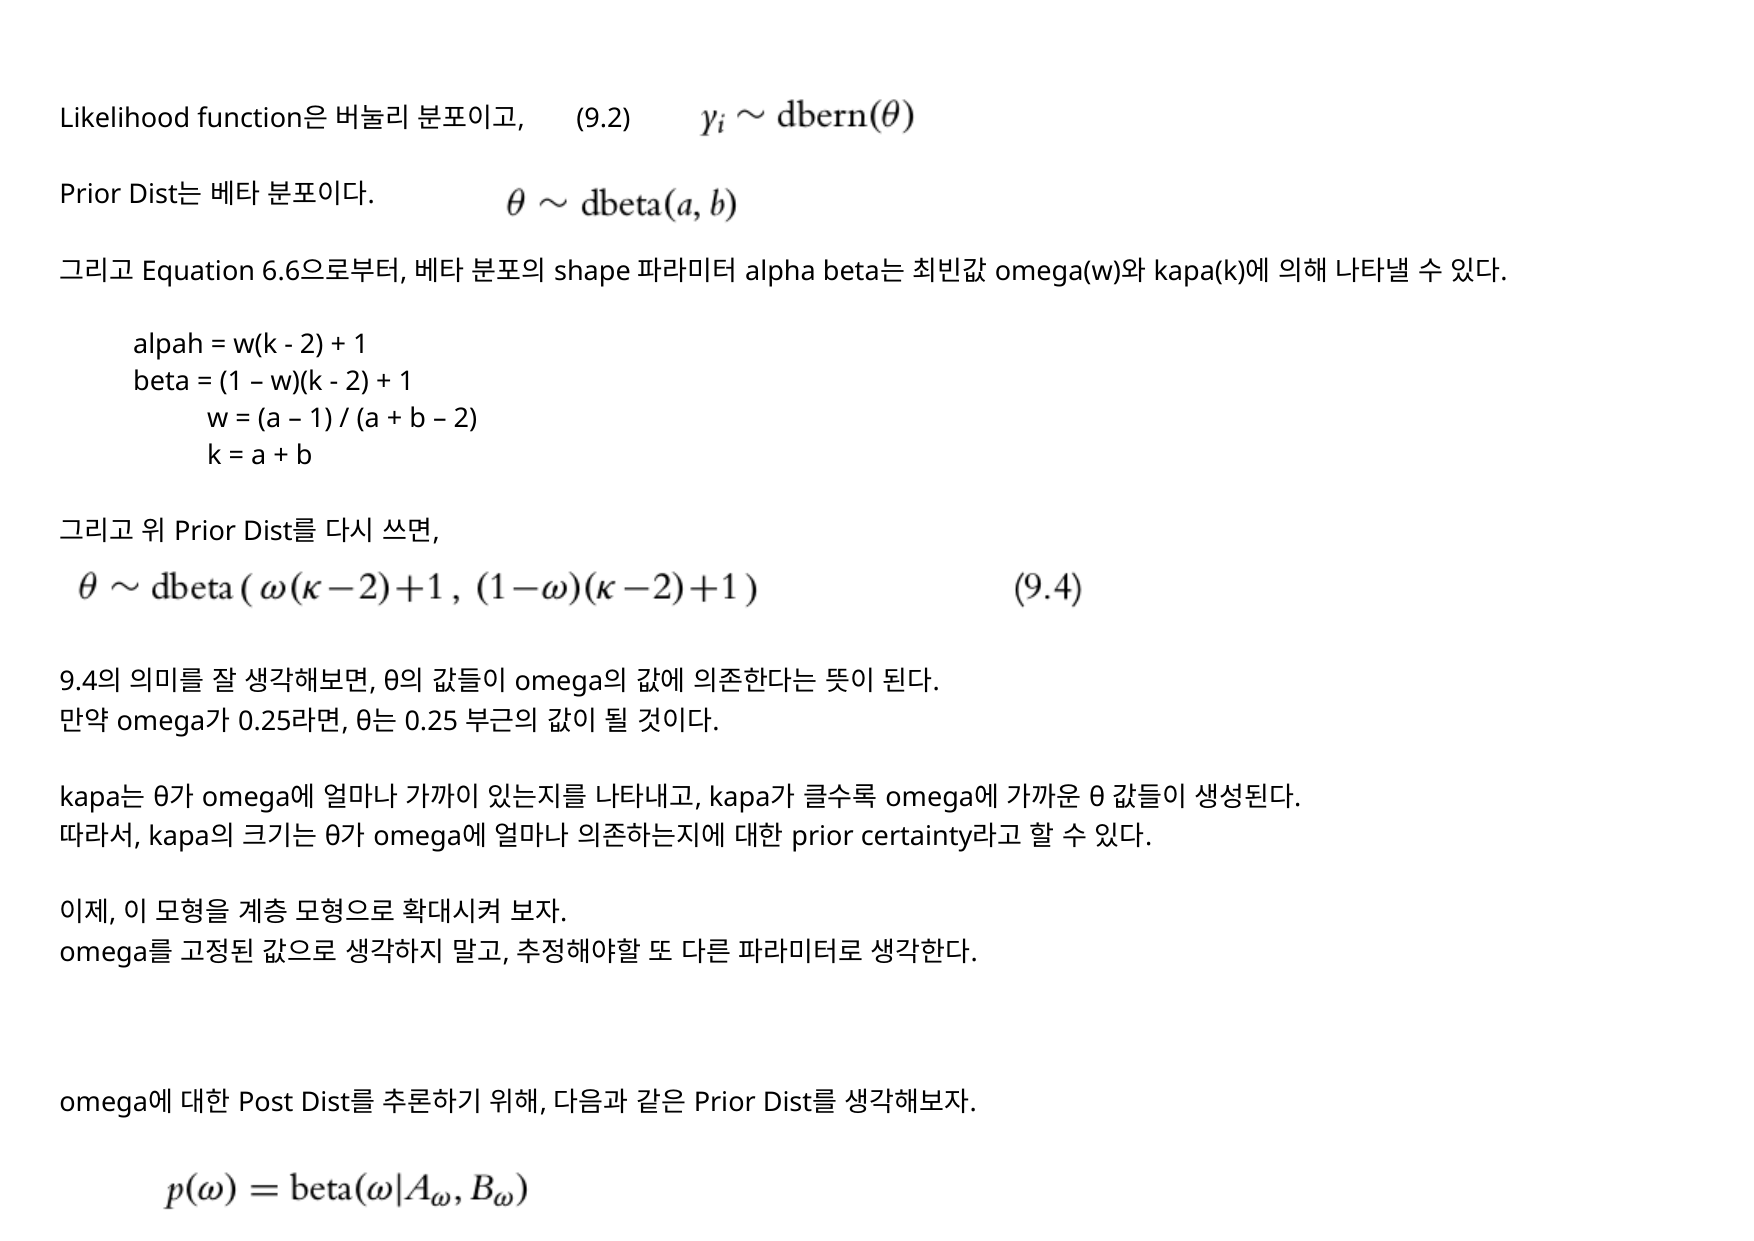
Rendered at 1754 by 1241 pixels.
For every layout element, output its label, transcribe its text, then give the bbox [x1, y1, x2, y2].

text 만약 omega가 0.25라면, θ는 0.25 부근의 값이 될 것이다. [59, 698, 1695, 738]
text 그리고 위 Prior Dist를 다시 쓰면, [59, 509, 1695, 548]
picture [678, 87, 929, 152]
text Likelihood function은 버눌리 분포이고, (9.2) [59, 96, 678, 135]
picture [490, 174, 761, 236]
text alpah = w(k - 2) + 1 [59, 325, 1695, 362]
text omega에 대한 Post Dist를 추론하기 위해, 다음과 같은 Prior Dist를 생각해보자. [59, 1080, 1695, 1119]
picture [51, 548, 1102, 629]
text Prior Dist는 베타 분포이다. [59, 172, 1695, 212]
text beta = (1 – w)(k - 2) + 1 [59, 362, 1695, 398]
text omega를 고정된 값으로 생각하지 말고, 추정해야할 또 다른 파라미터로 생각한다. [59, 930, 1695, 969]
text [929, 96, 1695, 135]
text 따라서, kapa의 크기는 θ가 omega에 얼마나 의존하는지에 대한 prior certainty라고 할 수 있다. [59, 814, 1695, 853]
text k = a + b [59, 435, 1695, 472]
text 그리고 Equation 6.6으로부터, 베타 분포의 shape 파라미터 alpha beta는 최빈값 omega(w)와 kapa(k)에 의해 나타낼 수 있다. [59, 248, 1695, 288]
text w = (a – 1) / (a + b – 2) [59, 398, 1695, 435]
text 이제, 이 모형을 계층 모형으로 확대시켜 보자. [59, 890, 1695, 930]
text 9.4의 의미를 잘 생각해보면, θ의 값들이 omega의 값에 의존한다는 뜻이 된다. [59, 659, 1695, 698]
text kapa는 θ가 omega에 얼마나 가까이 있는지를 나타내고, kapa가 클수록 omega에 가까운 θ 값들이 생성된다. [59, 775, 1695, 814]
picture [140, 1157, 552, 1225]
